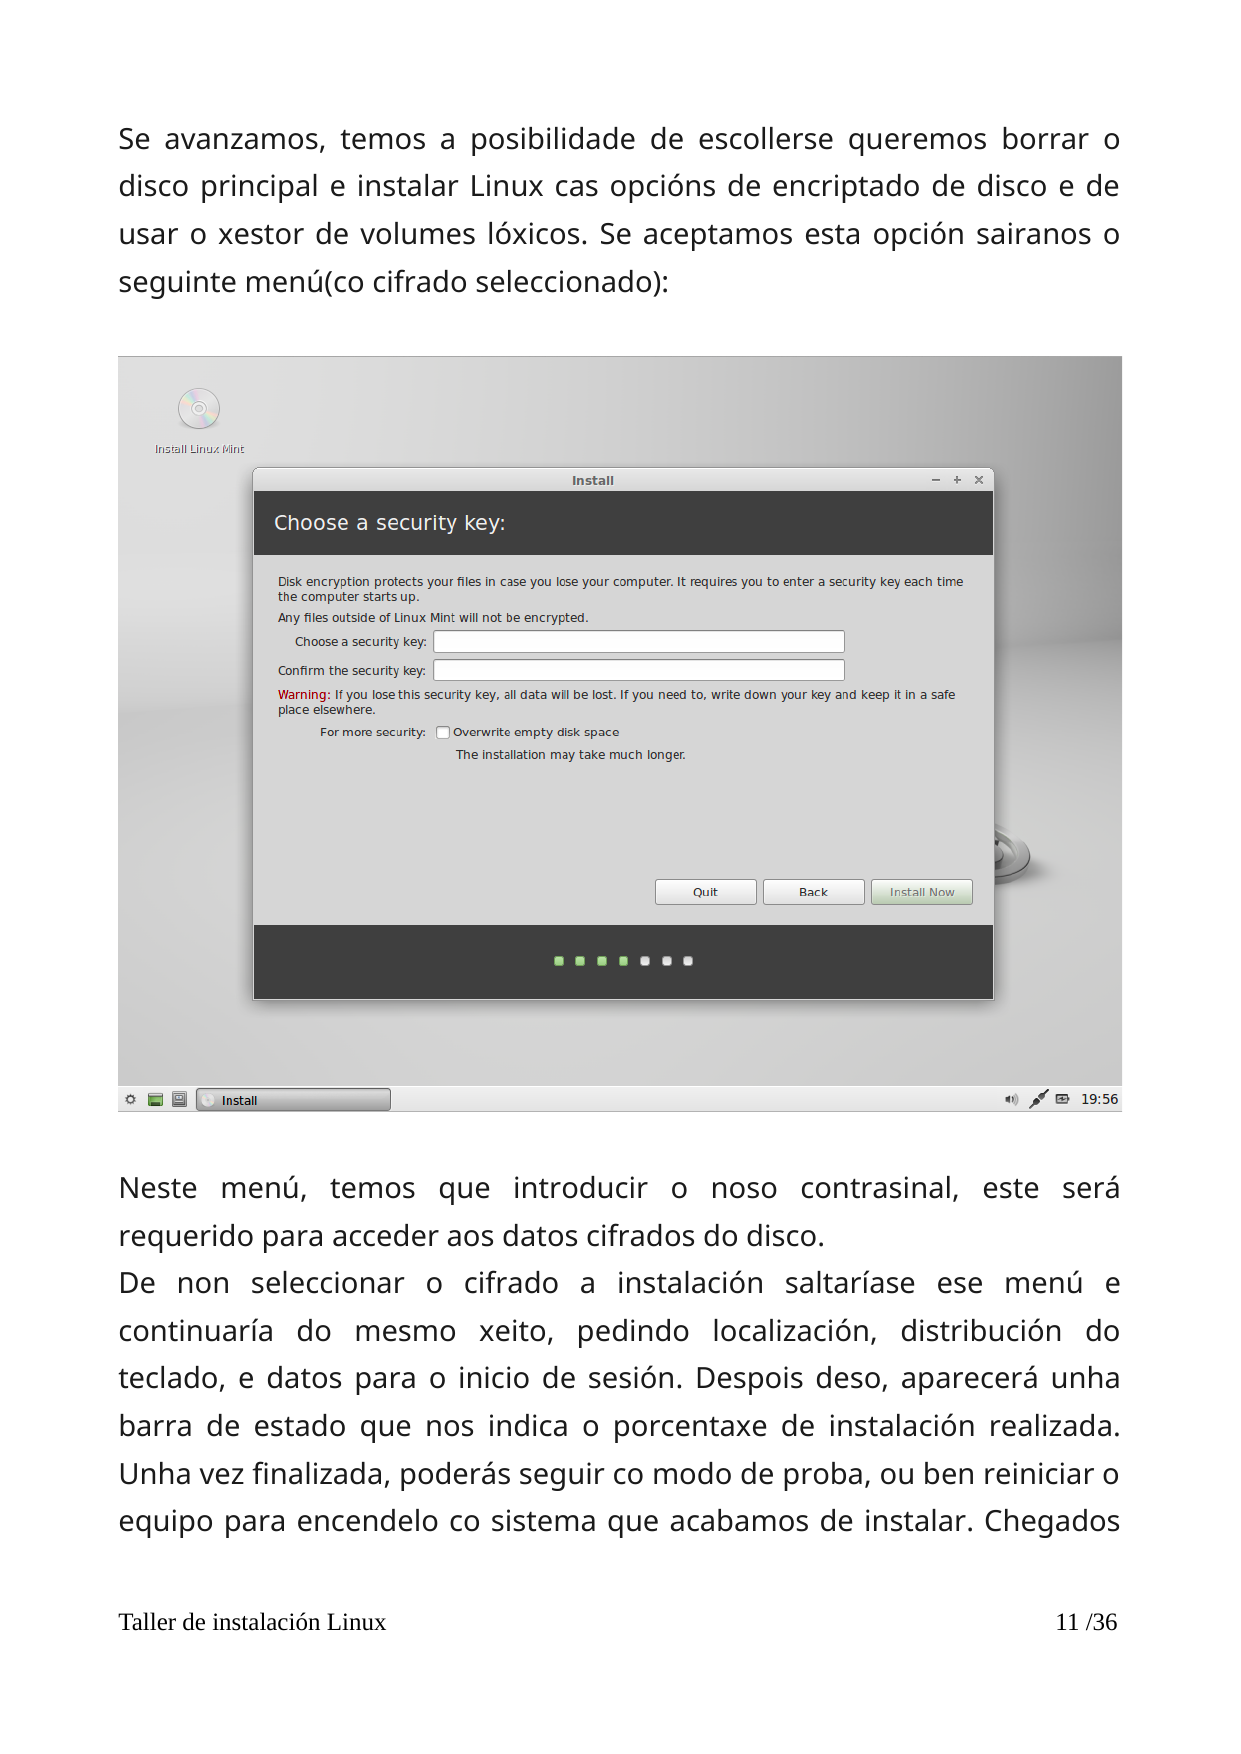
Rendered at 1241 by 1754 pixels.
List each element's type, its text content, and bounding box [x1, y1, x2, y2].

text Neste menú, temos que introducir o noso contrasinal, este será requerido para acceder aos datos cifrados do disco. [118, 1167, 1122, 1254]
picture [118, 356, 1123, 1112]
text Se avanzamos, temos a posibilidade de escollerse queremos borrar o disco principal e instalar Linux cas opcións de encriptado de disco e de usar o xestor de volumes lóxicos. Se aceptamos esta opción sairanos o seguinte menú(co cifrado seleccionado): [118, 118, 1122, 301]
text De non seleccionar o cifrado a instalación saltaríase ese menú e continuaría do mesmo xeito, pedindo localización, distribución do teclado, e datos para o inicio de sesión. Despois deso, aparecerá unha barra de estado que nos indica o porcentaxe de instalación realizada. Unha vez finalizada, poderás seguir co modo de proba, ou ben reiniciar o equipo para encendelo co sistema que acabamos de instalar. Chegados [118, 1262, 1122, 1540]
